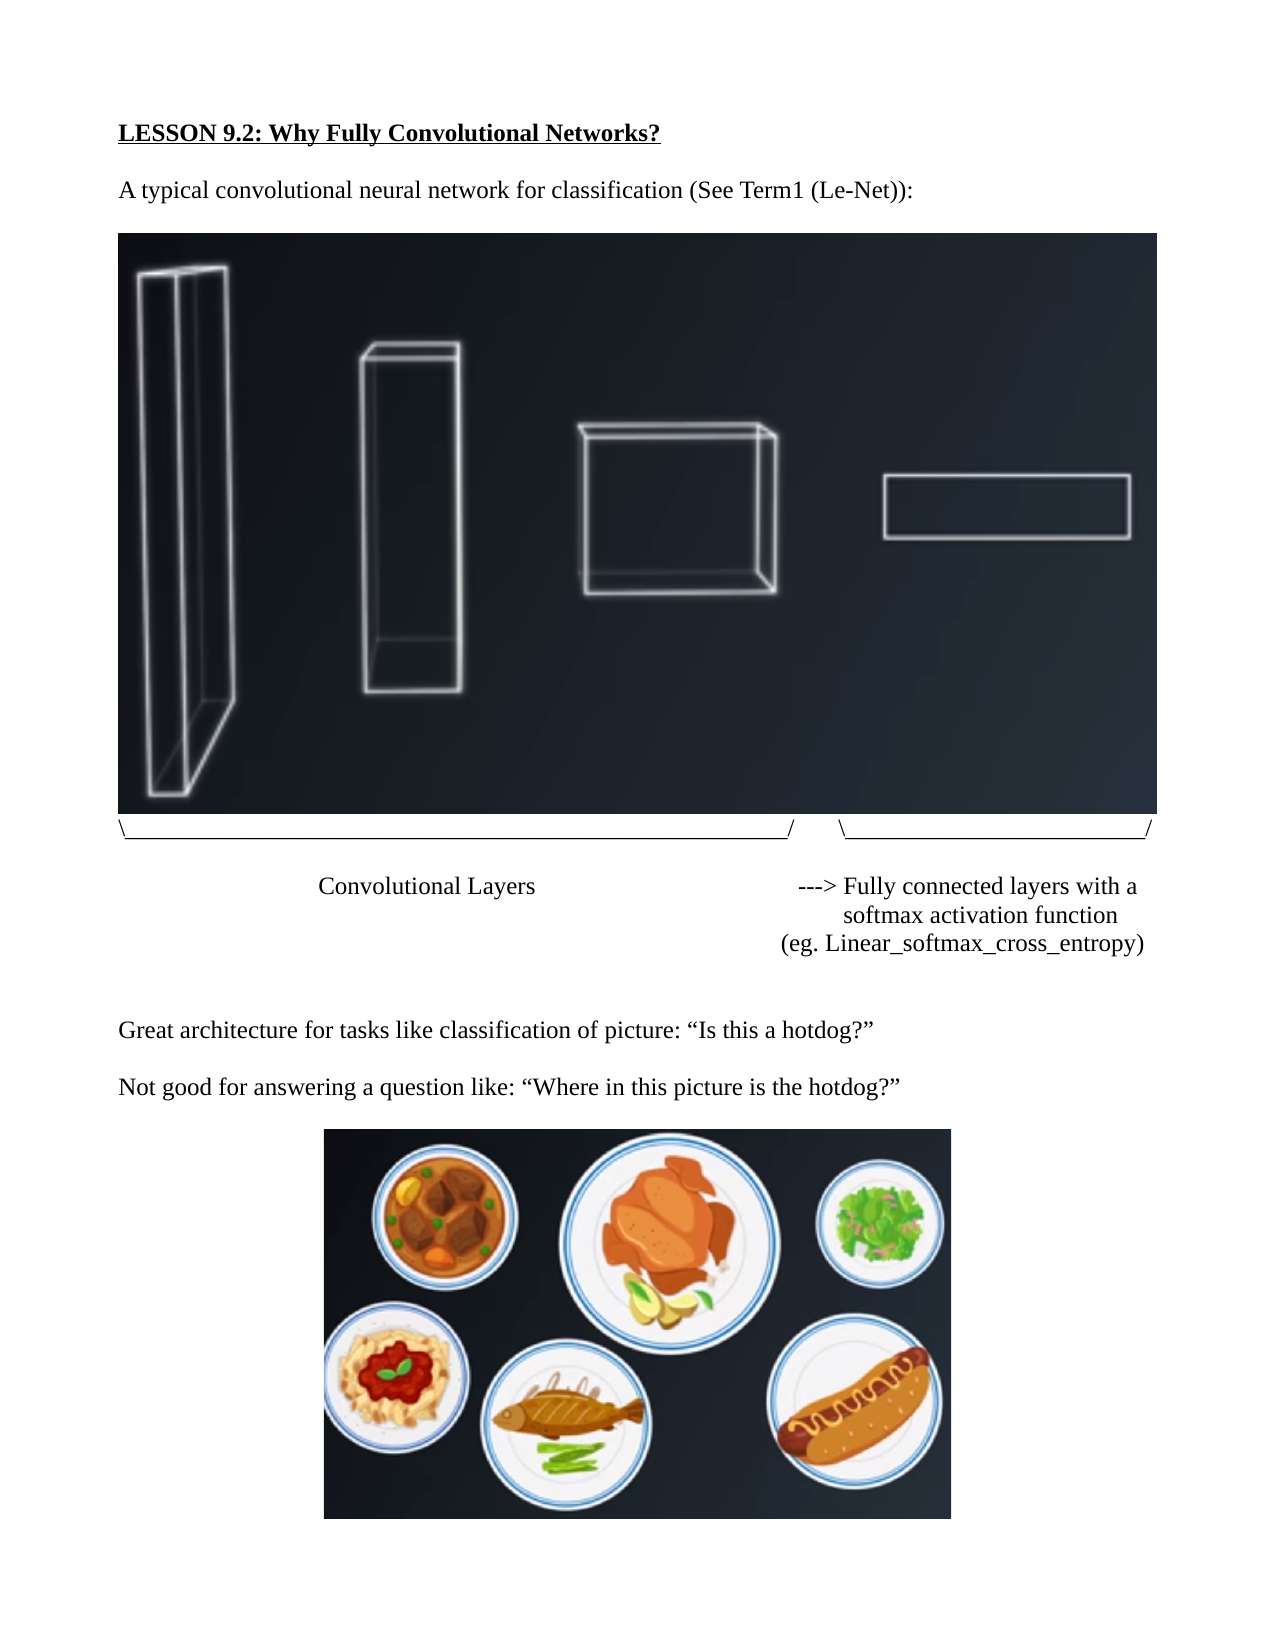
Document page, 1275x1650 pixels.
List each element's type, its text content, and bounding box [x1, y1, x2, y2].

text Great architecture for tasks like classification of picture: “Is this a hotdog?” [118, 1015, 1157, 1043]
picture [118, 233, 1157, 814]
text Convolutional Layers ---> Fully connected layers with a [118, 871, 1157, 900]
text Not good for answering a question like: “Where in this picture is the hotdog?” [118, 1072, 1157, 1101]
picture [323, 1129, 952, 1519]
text LESSON 9.2: Why Fully Convolutional Networks? [118, 118, 1157, 147]
text A typical convolutional neural network for classification (See Term1 (Le-Net)): [118, 176, 1157, 204]
text softmax activation function [118, 900, 1157, 928]
text \_____________________________________________________/ \________________________/ [118, 814, 1157, 842]
text (eg. Linear_softmax_cross_entropy) [118, 928, 1157, 957]
